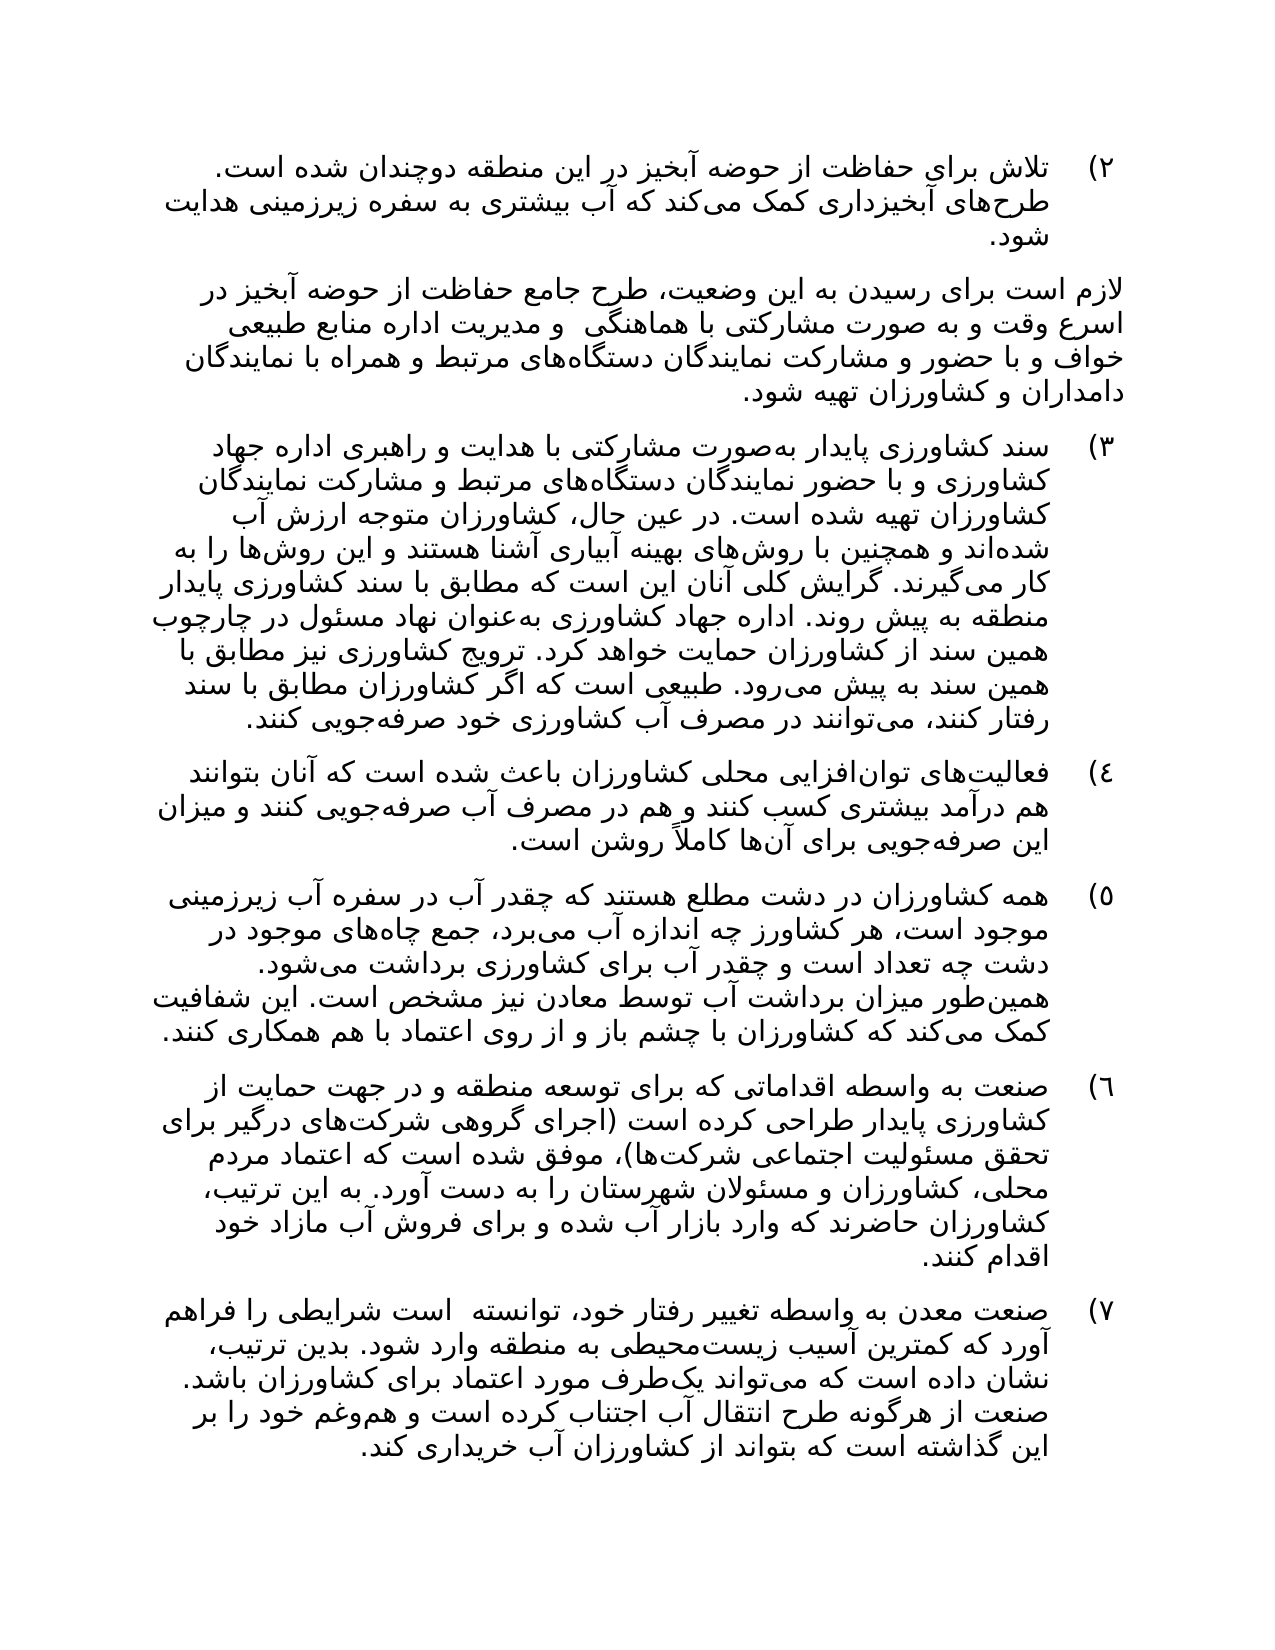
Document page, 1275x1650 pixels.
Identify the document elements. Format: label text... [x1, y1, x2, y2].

list صنعت به واسطه اقداماتی که برای توسعه منطقه و در جهت حمایت از کشاورزی پایدار طراحی کرده است (اجرای گروهی شرکت‌های درگیر برای تحقق مسئولیت اجتماعی شرکت‌ها)، موفق شده است که اعتماد مردم محلی، کشاورزان و مسئولان شهرستان را به دست آورد. به این ترتیب، کشاورزان حاضرند که وارد بازار آب شده و برای فروش آب مازاد خود اقدام کنند. [150, 1069, 1087, 1273]
text لازم است برای رسیدن به این وضعیت، طرح جامع حفاظت از حوضه آبخیز در اسرع وقت و به صورت مشارکتی با هماهنگی و مدیریت اداره منابع طبیعی خواف و با حضور و مشارکت نمایندگان دستگاه‌های مرتبط و همراه با نمایندگان دامداران و کشاورزان تهیه شود. [150, 273, 1125, 408]
list تلاش برای حفاظت از حوضه آبخیز در این منطقه دوچندان شده است. طرح‌های آبخیزداری کمک می‌کند که آب بیشتری به سفره زیرزمینی هدایت شود. [150, 150, 1087, 252]
list فعالیت‌های توان‌افزایی محلی کشاورزان باعث شده است که آنان بتوانند هم درآمد بیشتری کسب کنند و هم در مصرف آب صرفه‌جویی کنند و میزان این صرفه‌جویی برای آن‌ها کاملاً روشن است. [150, 756, 1087, 858]
list سند کشاورزی پایدار به‌صورت مشارکتی با هدایت و راهبری اداره جهاد کشاورزی و با حضور نمایندگان دستگاه‌های مرتبط و مشارکت نمایندگان کشاورزان تهیه ‌شده است. در عین ‌حال، کشاورزان متوجه ارزش آب شده‌اند و همچنین با روش‌های بهینه آبیاری آشنا هستند و این روش‌ها را به کار می‌گیرند. گرایش کلی آنان این است که مطابق با سند کشاورزی پایدار منطقه به پیش روند. اداره جهاد کشاورزی به‌عنوان نهاد مسئول در چارچوب همین سند از کشاورزان حمایت خواهد کرد. ترویج کشاورزی نیز مطابق با همین سند به پیش می‌رود. طبیعی است که اگر کشاورزان مطابق با سند رفتار کنند، می‌توانند در مصرف آب کشاورزی خود صرفه‌جویی کنند. [150, 429, 1087, 735]
list همه کشاورزان در دشت مطلع هستند که چقدر آب در سفره آب زیرزمینی موجود است، هر کشاورز چه اندازه آب می‌برد، جمع چاه‌های موجود در دشت چه تعداد است و چقدر آب برای کشاورزی برداشت می‌شود. همین‌طور میزان برداشت آب توسط معادن نیز مشخص است. این شفافیت کمک می‌کند که کشاورزان با چشم باز و از روی اعتماد با هم همکاری کنند. [150, 878, 1087, 1048]
list صنعت معدن به واسطه تغییر رفتار خود، توانسته است شرایطی را فراهم آورد که کمترین آسیب زیست‌محیطی به منطقه وارد شود. بدین ترتیب، نشان داده است که می‌تواند یک‌طرف مورد اعتماد برای کشاورزان باشد. صنعت از هرگونه طرح انتقال آب اجتناب کرده است و هم‌وغم خود را بر این گذاشته است که بتواند از کشاورزان آب خریداری کند. [150, 1294, 1087, 1463]
